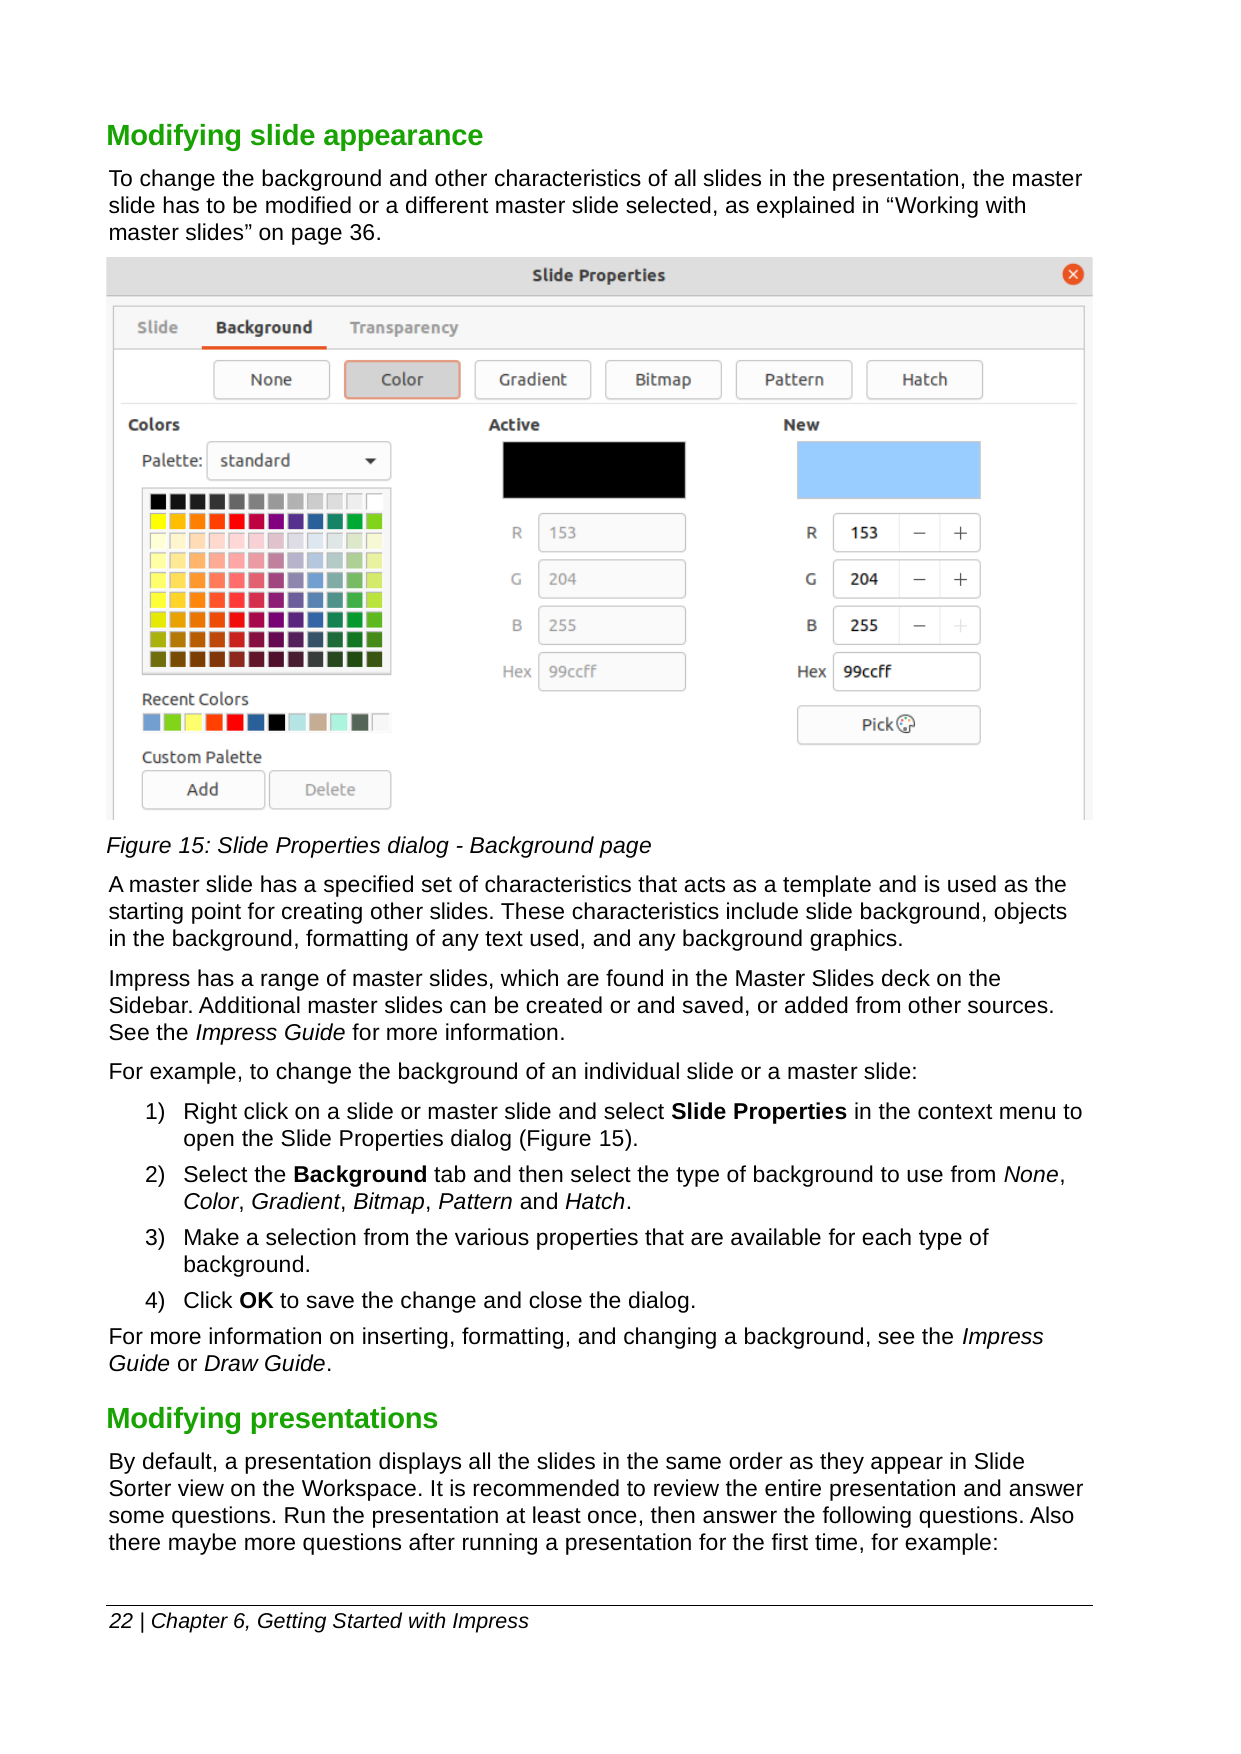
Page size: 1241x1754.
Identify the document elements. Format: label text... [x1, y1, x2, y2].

subtitle Modifying presentations [106, 1401, 1093, 1435]
text For example, to change the background of an individual slide or a master slide: [108, 1058, 1093, 1085]
list Click OK to save the change and close the dialog. [165, 1286, 1093, 1313]
text For more information on inserting, formatting, and changing a background, see the Impress Guide or Draw Guide. [108, 1322, 1093, 1376]
text To change the background and other characteristics of all slides in the presentation, the master slide has to be modified or a different master slide selected, as explained in “Working with master slides” on page 35. [108, 164, 1093, 245]
list Select the Background tab and then select the type of background to use from None, Color, Gradient, Bitmap, Pattern and Hatch. [165, 1160, 1093, 1214]
text By default, a presentation displays all the slides in the same order as they appear in Slide Sorter view on the Workspace. It is recommended to review the entire presentation and answer some questions. Run the presentation at least once, then answer the following questions. Also there maybe more questions after running a presentation for the first time, for example: [108, 1447, 1093, 1556]
subtitle Modifying slide appearance [106, 118, 1093, 152]
list Right click on a slide or master slide and select Slide Properties in the context menu to open the Slide Properties dialog (Figure 15). [165, 1097, 1093, 1151]
list Make a selection from the various properties that are available for each type of background. [165, 1223, 1093, 1277]
picture [106, 257, 1093, 820]
text Figure 15: Slide Properties dialog - Background page [106, 831, 1093, 858]
text Impress has a range of master slides, which are found in the Master Slides deck on the Sidebar. Additional master slides can be created or and saved, or added from other sources. See the Impress Guide for more information. [108, 964, 1093, 1045]
text A master slide has a specified set of characteristics that acts as a template and is used as the starting point for creating other slides. These characteristics include slide background, objects in the background, formatting of any text used, and any background graphics. [108, 870, 1093, 951]
